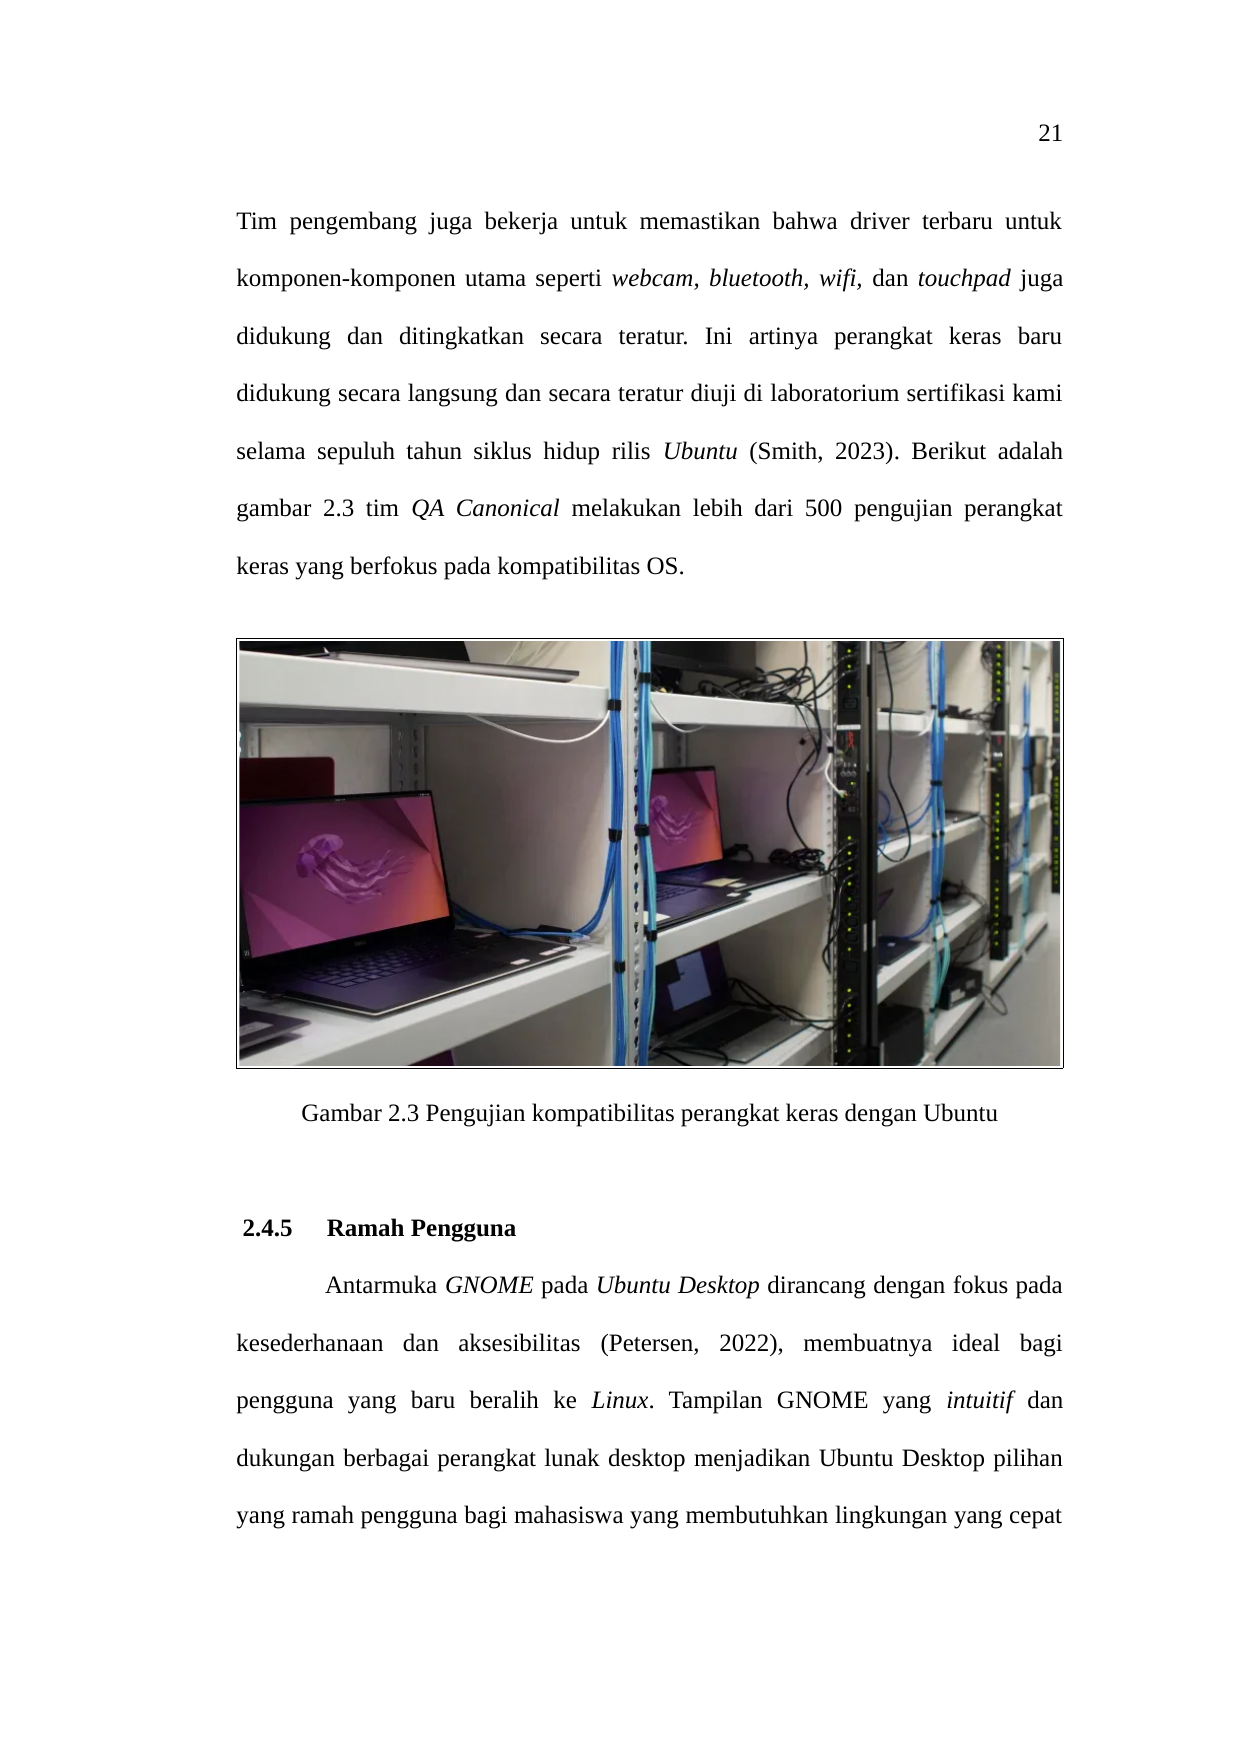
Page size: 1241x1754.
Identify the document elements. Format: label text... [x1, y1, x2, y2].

text Tim pengembang juga bekerja untuk memastikan bahwa driver terbaru untuk komponen-komponen utama seperti webcam, bluetooth, wifi, dan touchpad juga didukung dan ditingkatkan secara teratur. Ini artinya perangkat keras baru didukung secara langsung dan secara teratur diuji di laboratorium sertifikasi kami selama sepuluh tahun siklus hidup rilis Ubuntu (Smith, 2023)⁠. Berikut adalah gambar 2.3 tim QA Canonical melakukan lebih dari 500 pengujian perangkat keras yang berfokus pada kompatibilitas OS. [236, 206, 1063, 580]
picture [239, 641, 1060, 1066]
text Gambar 2.3 Pengujian kompatibilitas perangkat keras dengan Ubuntu [236, 1069, 1063, 1126]
subtitle Ramah Pengguna [236, 1213, 1063, 1241]
text [237, 639, 1063, 1068]
text Antarmuka GNOME pada Ubuntu Desktop dirancang dengan fokus pada kesederhanaan dan aksesibilitas (Petersen, 2022), membuatnya ideal bagi pengguna yang baru beralih ke Linux. Tampilan GNOME yang intuitif dan dukungan berbagai perangkat lunak desktop menjadikan Ubuntu Desktop pilihan yang ramah pengguna bagi mahasiswa yang membutuhkan lingkungan yang cepat [236, 1270, 1063, 1529]
